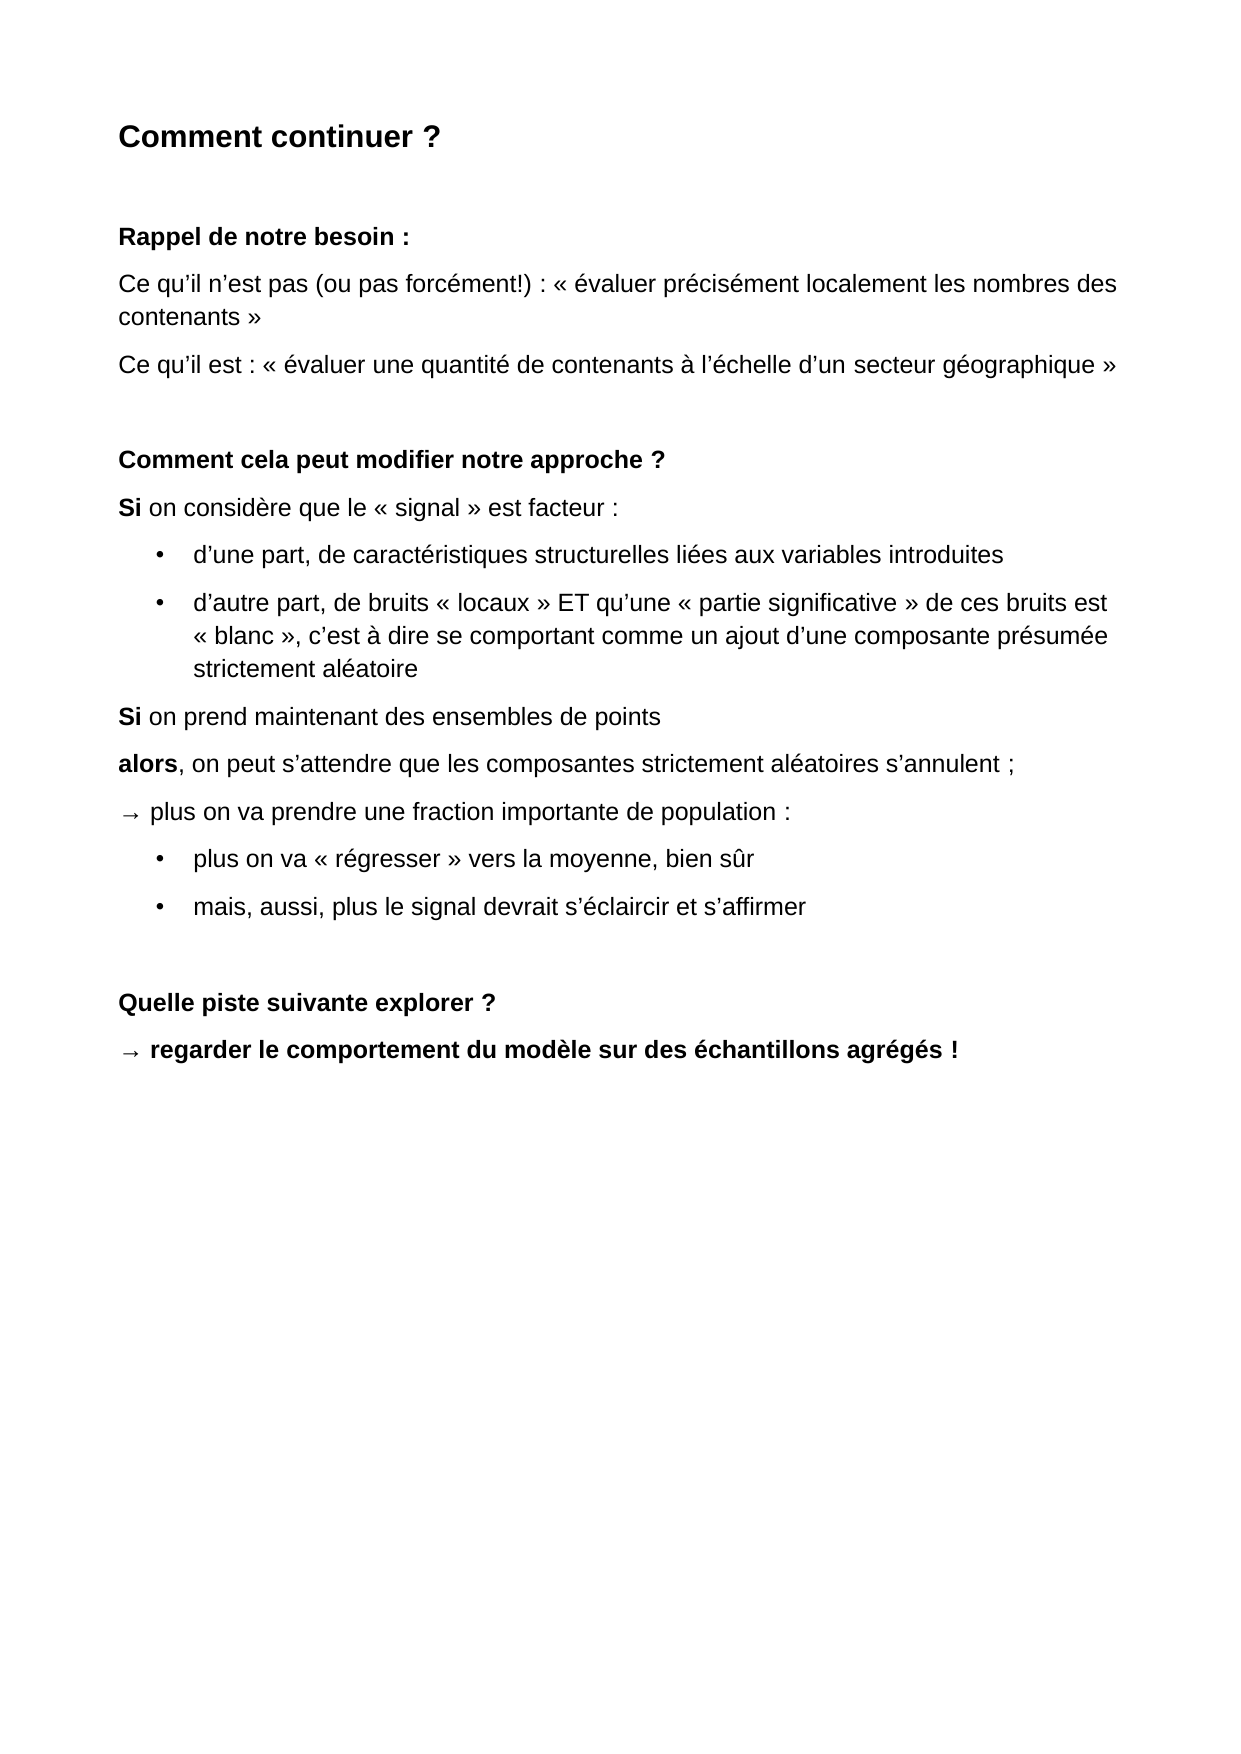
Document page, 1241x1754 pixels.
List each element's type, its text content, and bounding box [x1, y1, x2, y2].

text Quelle piste suivante explorer ? [118, 987, 1122, 1016]
text → plus on va prendre une fraction importante de population : [118, 797, 1122, 826]
list d’autre part, de bruits « locaux » ET qu’une « partie significative » de ces bruits est « blanc », c’est à dire se comportant comme un ajout d’une composante présumée strictement aléatoire [156, 588, 1122, 683]
text Ce qu’il n’est pas (ou pas forcément!) : « évaluer précisément localement les nombres des contenants » [118, 269, 1122, 331]
text Ce qu’il est : « évaluer une quantité de contenants à l’échelle d’un secteur géographique » [118, 350, 1122, 378]
list mais, aussi, plus le signal devrait s’éclaircir et s’affirmer [156, 892, 1122, 921]
text → regarder le comportement du modèle sur des échantillons agrégés ! [118, 1035, 1122, 1064]
text Si on considère que le « signal » est facteur : [118, 493, 1122, 521]
list d’une part, de caractéristiques structurelles liées aux variables introduites [156, 540, 1122, 569]
text Rappel de notre besoin : [118, 222, 1122, 250]
text alors, on peut s’attendre que les composantes strictement aléatoires s’annulent ; [118, 749, 1122, 778]
text Comment cela peut modifier notre approche ? [118, 445, 1122, 474]
text Comment continuer ? [118, 118, 1122, 154]
list plus on va « régresser » vers la moyenne, bien sûr [156, 844, 1122, 873]
text Si on prend maintenant des ensembles de points [118, 702, 1122, 730]
